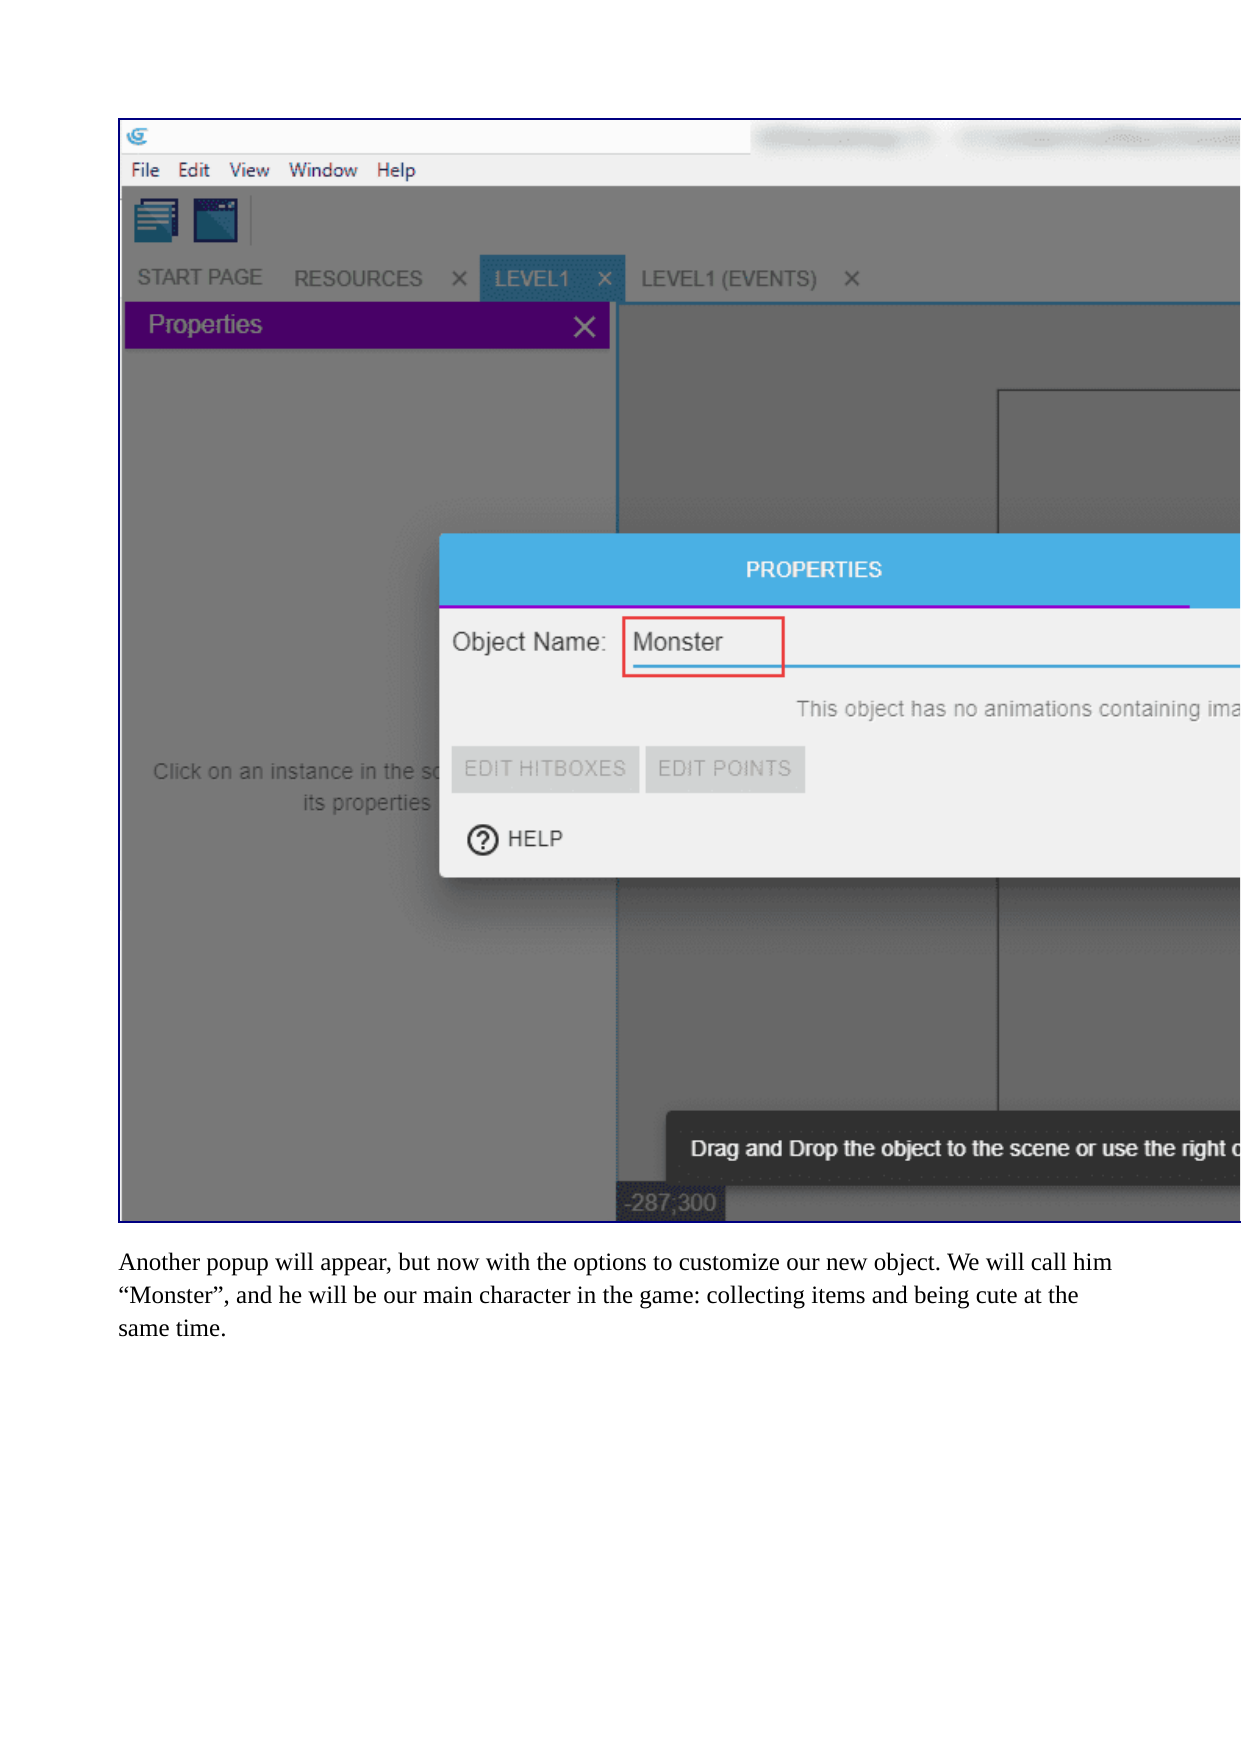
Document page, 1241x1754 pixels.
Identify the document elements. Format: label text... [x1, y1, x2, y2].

text Another popup will appear, but now with the options to customize our new object. We will call him “Monster”, and he will be our main character in the game: collecting items and being cute at the same time. [118, 1247, 1122, 1342]
picture [120, 120, 1241, 1221]
